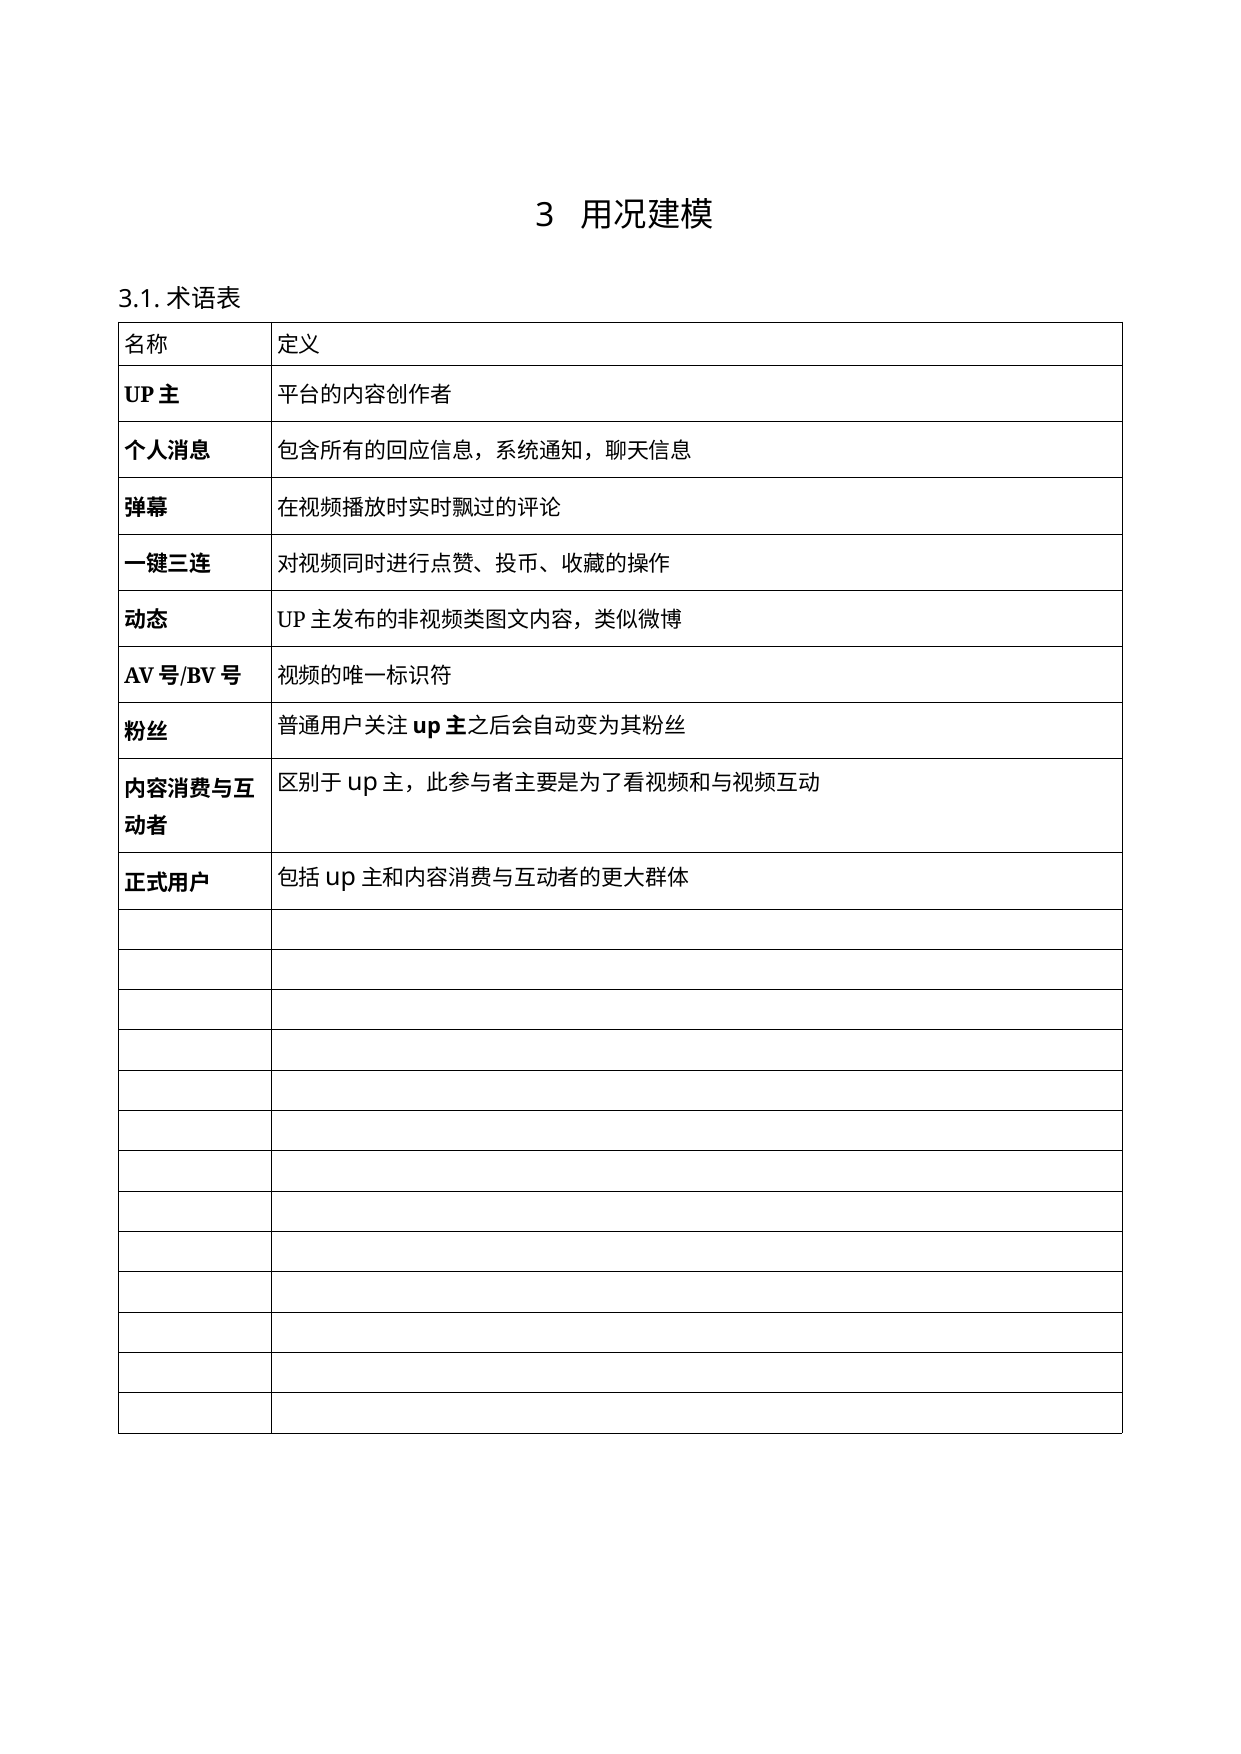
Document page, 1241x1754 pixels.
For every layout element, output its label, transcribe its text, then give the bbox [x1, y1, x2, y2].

table_cell [119, 910, 271, 949]
table_cell [119, 1313, 271, 1352]
table_cell UP主 [119, 366, 271, 421]
table_cell [119, 1232, 271, 1271]
table_cell 包括up主和内容消费与互动者的更大群体 [272, 853, 1122, 908]
table_cell 粉丝 [119, 703, 271, 758]
table_cell [272, 1071, 1122, 1110]
table_cell [119, 1353, 271, 1392]
table_cell 一键三连 [119, 535, 271, 589]
table_cell UP主发布的非视频类图文内容，类似微博 [272, 591, 1122, 646]
table_cell [119, 1071, 271, 1110]
table_cell [119, 1151, 271, 1191]
table_cell 包含所有的回应信息，系统通知，聊天信息 [272, 422, 1122, 477]
table_cell AV号/BV号 [119, 647, 271, 702]
table_cell [119, 950, 271, 989]
table_cell 对视频同时进行点赞、投币、收藏的操作 [272, 535, 1122, 589]
table_cell 正式用户 [119, 853, 271, 908]
table_cell [119, 990, 271, 1029]
table_cell 在视频播放时实时飘过的评论 [272, 478, 1122, 533]
table_cell 区别于up主，此参与者主要是为了看视频和与视频互动 [272, 759, 1122, 852]
table_cell [119, 1111, 271, 1150]
table_cell [272, 990, 1122, 1029]
table_cell [119, 1393, 271, 1432]
table_cell [272, 1232, 1122, 1271]
subtitle 用况建模 [118, 188, 1122, 236]
table_cell [119, 1192, 271, 1231]
table_cell [272, 1030, 1122, 1070]
table_cell 普通用户关注up主之后会自动变为其粉丝 [272, 703, 1122, 758]
table_cell [272, 1272, 1122, 1312]
table_cell [119, 1272, 271, 1312]
table_header 名称 [119, 323, 271, 365]
table_cell [272, 910, 1122, 949]
table_cell [119, 1030, 271, 1070]
table_header 定义 [272, 323, 1122, 365]
table_cell [272, 1192, 1122, 1231]
table_cell 弹幕 [119, 478, 271, 533]
table_cell 内容消费与互动者 [119, 759, 271, 852]
table_cell [272, 950, 1122, 989]
table_cell [272, 1313, 1122, 1352]
table_cell [272, 1151, 1122, 1191]
table_cell 动态 [119, 591, 271, 646]
table_cell 视频的唯一标识符 [272, 647, 1122, 702]
table_cell [272, 1393, 1122, 1432]
table_cell 个人消息 [119, 422, 271, 477]
table_cell 平台的内容创作者 [272, 366, 1122, 421]
table_cell [272, 1111, 1122, 1150]
table_cell [272, 1353, 1122, 1392]
subtitle 术语表 [118, 278, 1122, 314]
